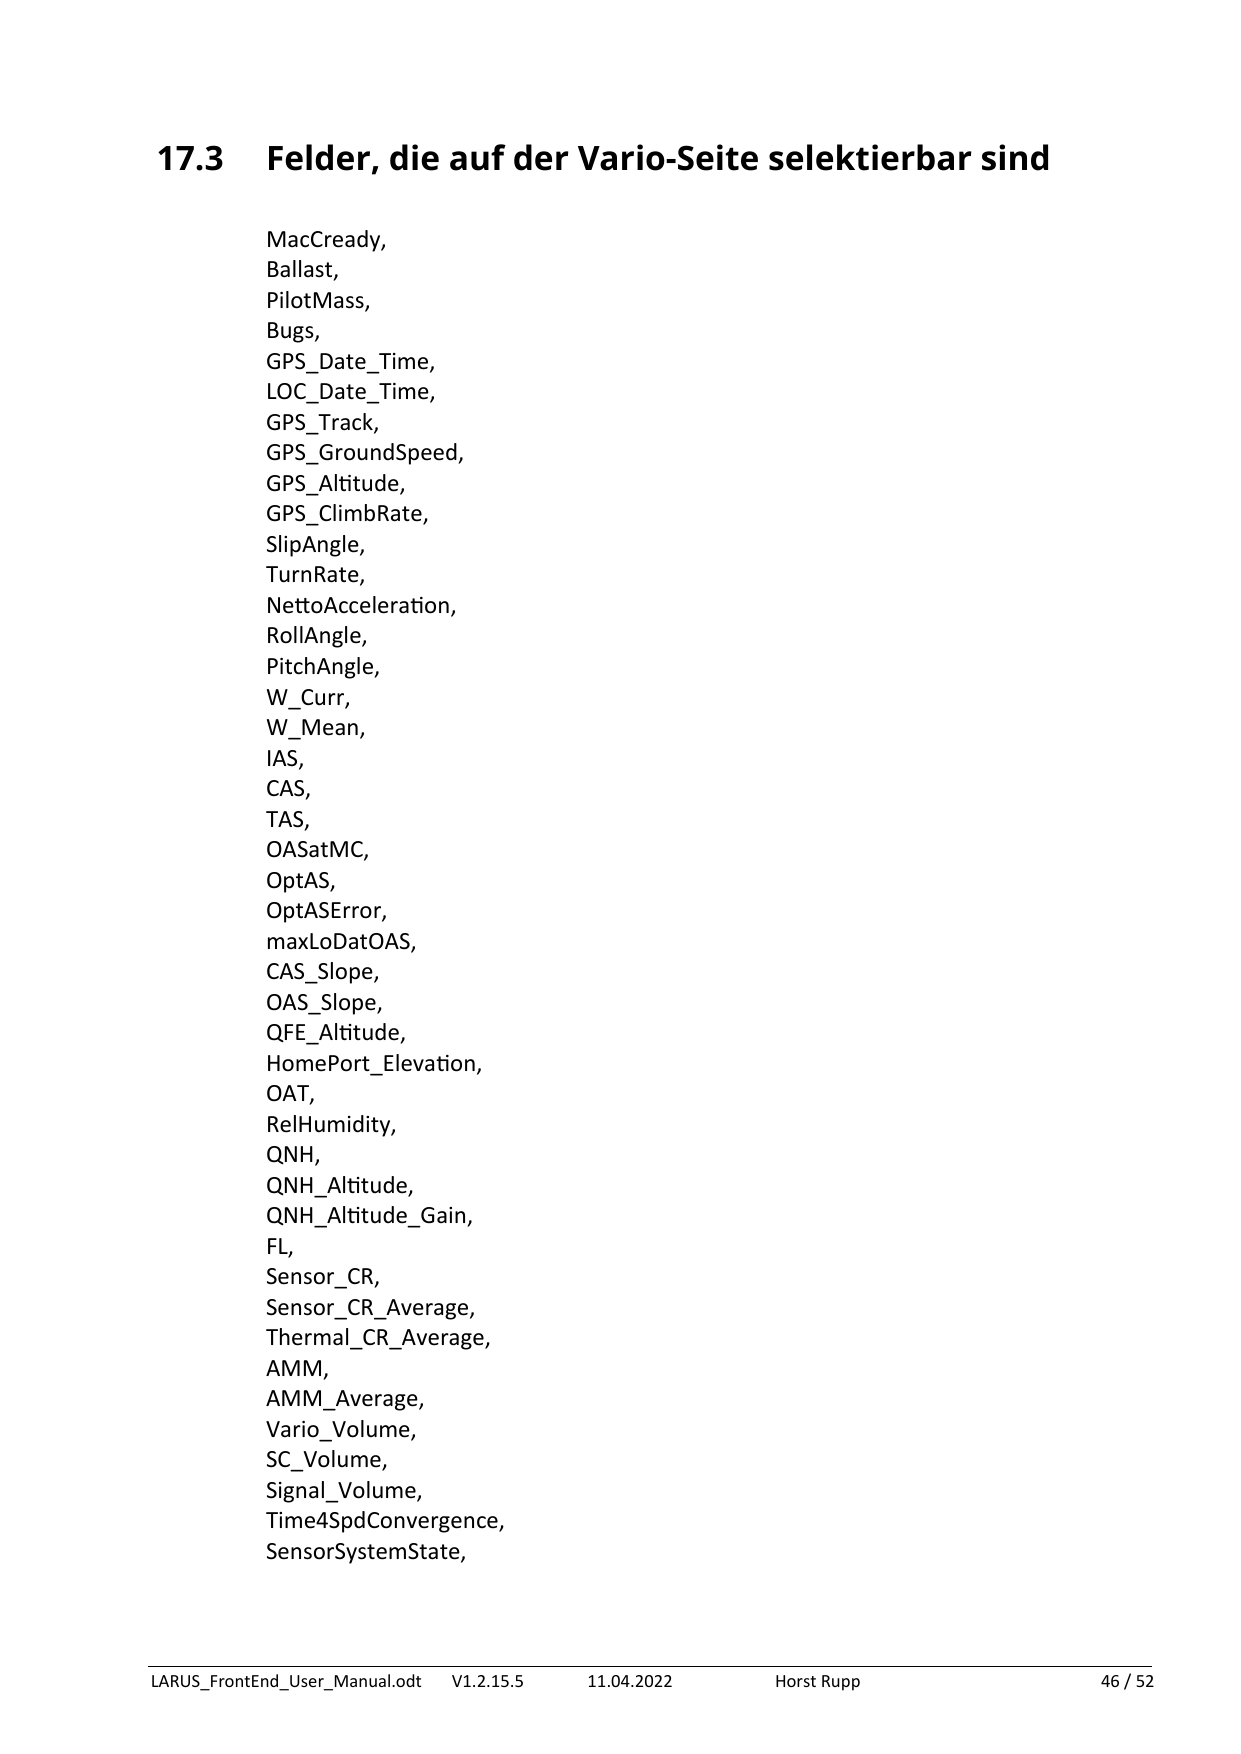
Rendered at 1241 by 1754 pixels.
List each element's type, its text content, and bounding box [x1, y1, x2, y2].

text OAT, [266, 1077, 1140, 1108]
text LOC_Date_Time, [266, 375, 1140, 406]
text Vario_Volume, [266, 1413, 1140, 1444]
text TAS, [266, 803, 1140, 833]
text SlipAngle, [266, 528, 1140, 558]
text FL, [266, 1230, 1140, 1261]
text OptAS, [266, 864, 1140, 894]
text W_Mean, [266, 711, 1140, 742]
text GPS_Track, [266, 406, 1140, 436]
text QNH, [266, 1138, 1140, 1169]
text SC_Volume, [266, 1444, 1140, 1474]
text Bugs, [266, 314, 1140, 345]
text Time4SpdConvergence, [266, 1505, 1140, 1535]
text Thermal_CR_Average, [266, 1322, 1140, 1352]
text SensorSystemState, [266, 1535, 1140, 1566]
text QNH_Altitude, [266, 1169, 1140, 1199]
text OAS_Slope, [266, 986, 1140, 1016]
text PilotMass, [266, 284, 1140, 314]
text IAS, [266, 742, 1140, 772]
text HomePort_Elevation, [266, 1047, 1140, 1077]
text AMM, [266, 1352, 1140, 1383]
text maxLoDatOAS, [266, 925, 1140, 955]
text GPS_ClimbRate, [266, 497, 1140, 528]
text QFE_Altitude, [266, 1016, 1140, 1047]
text CAS_Slope, [266, 955, 1140, 986]
text QNH_Altitude_Gain, [266, 1199, 1140, 1230]
text RelHumidity, [266, 1108, 1140, 1138]
text RollAngle, [266, 619, 1140, 650]
text GPS_Altitude, [266, 467, 1140, 497]
text Sensor_CR_Average, [266, 1291, 1140, 1322]
text GPS_Date_Time, [266, 345, 1140, 375]
text TurnRate, [266, 558, 1140, 589]
text W_Curr, [266, 681, 1140, 711]
text AMM_Average, [266, 1383, 1140, 1413]
text MacCready, [266, 223, 1140, 253]
text OASatMC, [266, 833, 1140, 864]
text Ballast, [266, 253, 1140, 284]
text Signal_Volume, [266, 1474, 1140, 1505]
text CAS, [266, 772, 1140, 803]
subtitle Felder, die auf der Vario-Seite selektierbar sind [148, 134, 1152, 180]
text Sensor_CR, [266, 1261, 1140, 1291]
text GPS_GroundSpeed, [266, 436, 1140, 467]
text PitchAngle, [266, 650, 1140, 681]
text OptASError, [266, 894, 1140, 925]
text NettoAcceleration, [266, 589, 1140, 619]
